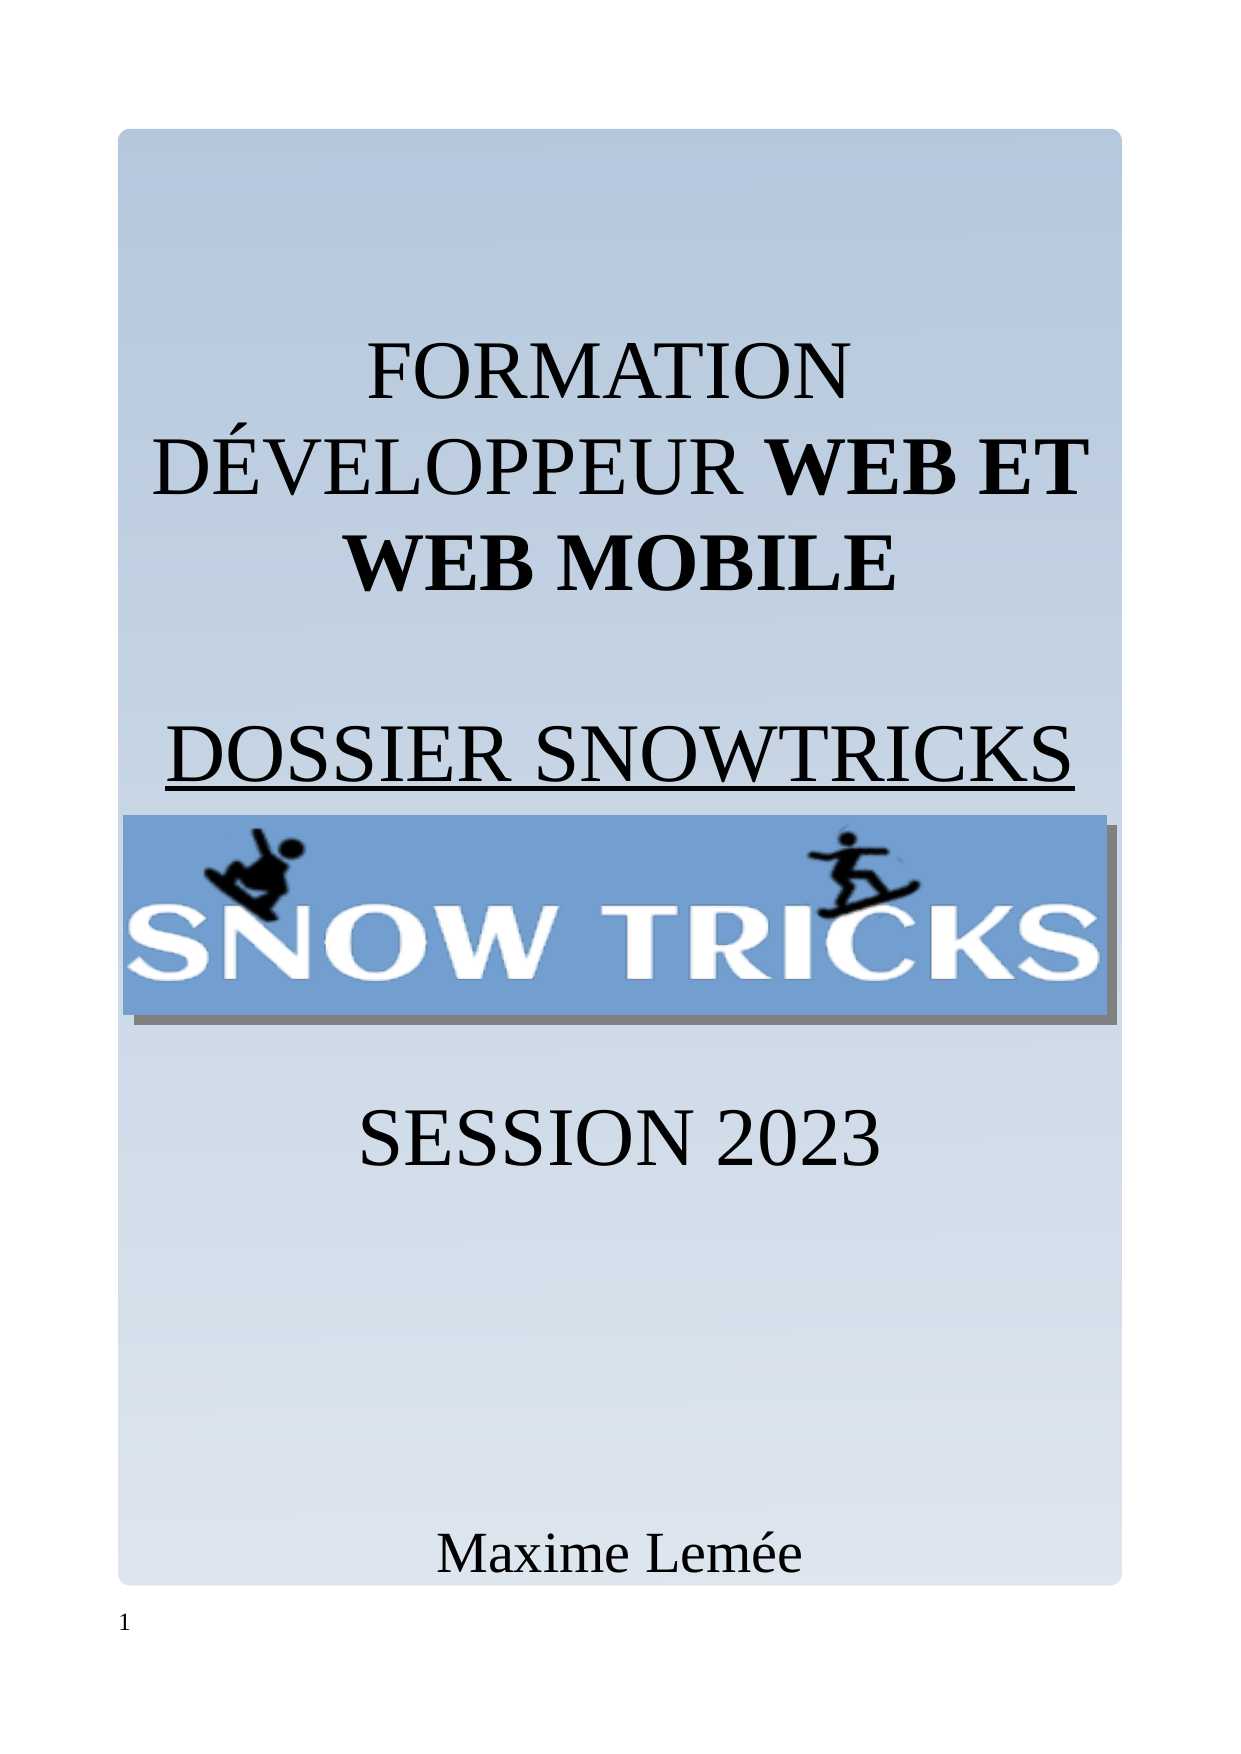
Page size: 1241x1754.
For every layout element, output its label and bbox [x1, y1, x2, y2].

picture [123, 814, 1107, 1015]
